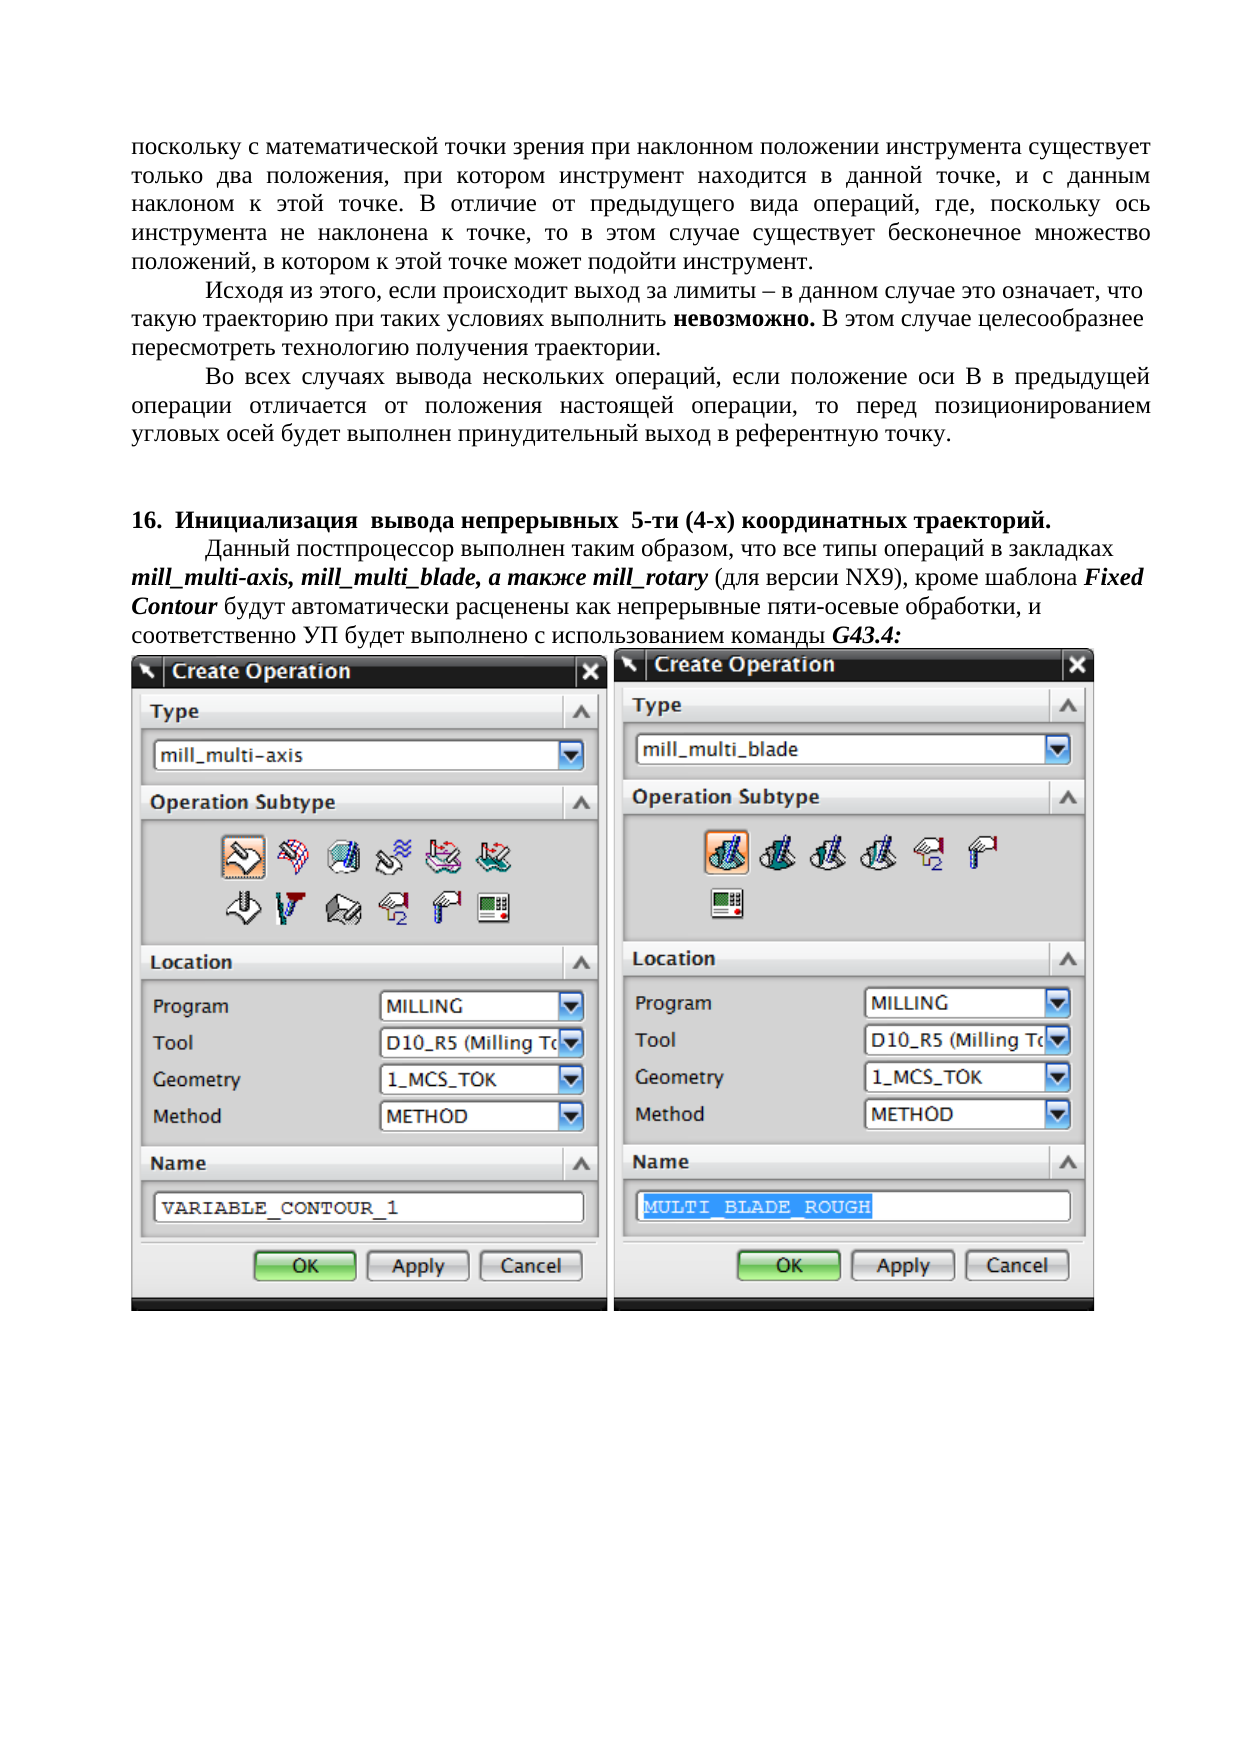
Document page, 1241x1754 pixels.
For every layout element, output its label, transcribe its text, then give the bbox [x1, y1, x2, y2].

text Во всех случаях вывода нескольких операций, если положение оси В в предыдущей операции отличается от положения настоящей операции, то перед позиционированием угловых осей будет выполнен принудительный выход в референтную точку. [131, 361, 1152, 447]
text 16. Инициализация вывода непрерывных 5-ти (4-х) координатных траекторий. [131, 505, 1152, 533]
picture [613, 648, 1095, 1311]
text Исходя из этого, если происходит выход за лимиты – в данном случае это означает, что такую траекторию при таких условиях выполнить невозможно. В этом случае целесообразнее пересмотреть технологию получения траектории. [131, 275, 1152, 361]
text Данный постпроцессор выполнен таким образом, что все типы операций в закладках mill_multi-axis, mill_multi_blade, а также mill_rotary (для версии NX9), кроме шаблона Fixed Contour будут автоматически расценены как непрерывные пяти-осевые обработки, и соответственно УП будет выполнено с использованием команды G43.4: [131, 533, 1152, 648]
picture [131, 655, 608, 1311]
text поскольку с математической точки зрения при наклонном положении инструмента существует только два положения, при котором инструмент находится в данной точке, и с данным наклоном к этой точке. В отличие от предыдущего вида операций, где, поскольку ось инструмента не наклонена к точке, то в этом случае существует бесконечное множество положений, в котором к этой точке может подойти инструмент. [131, 131, 1152, 275]
